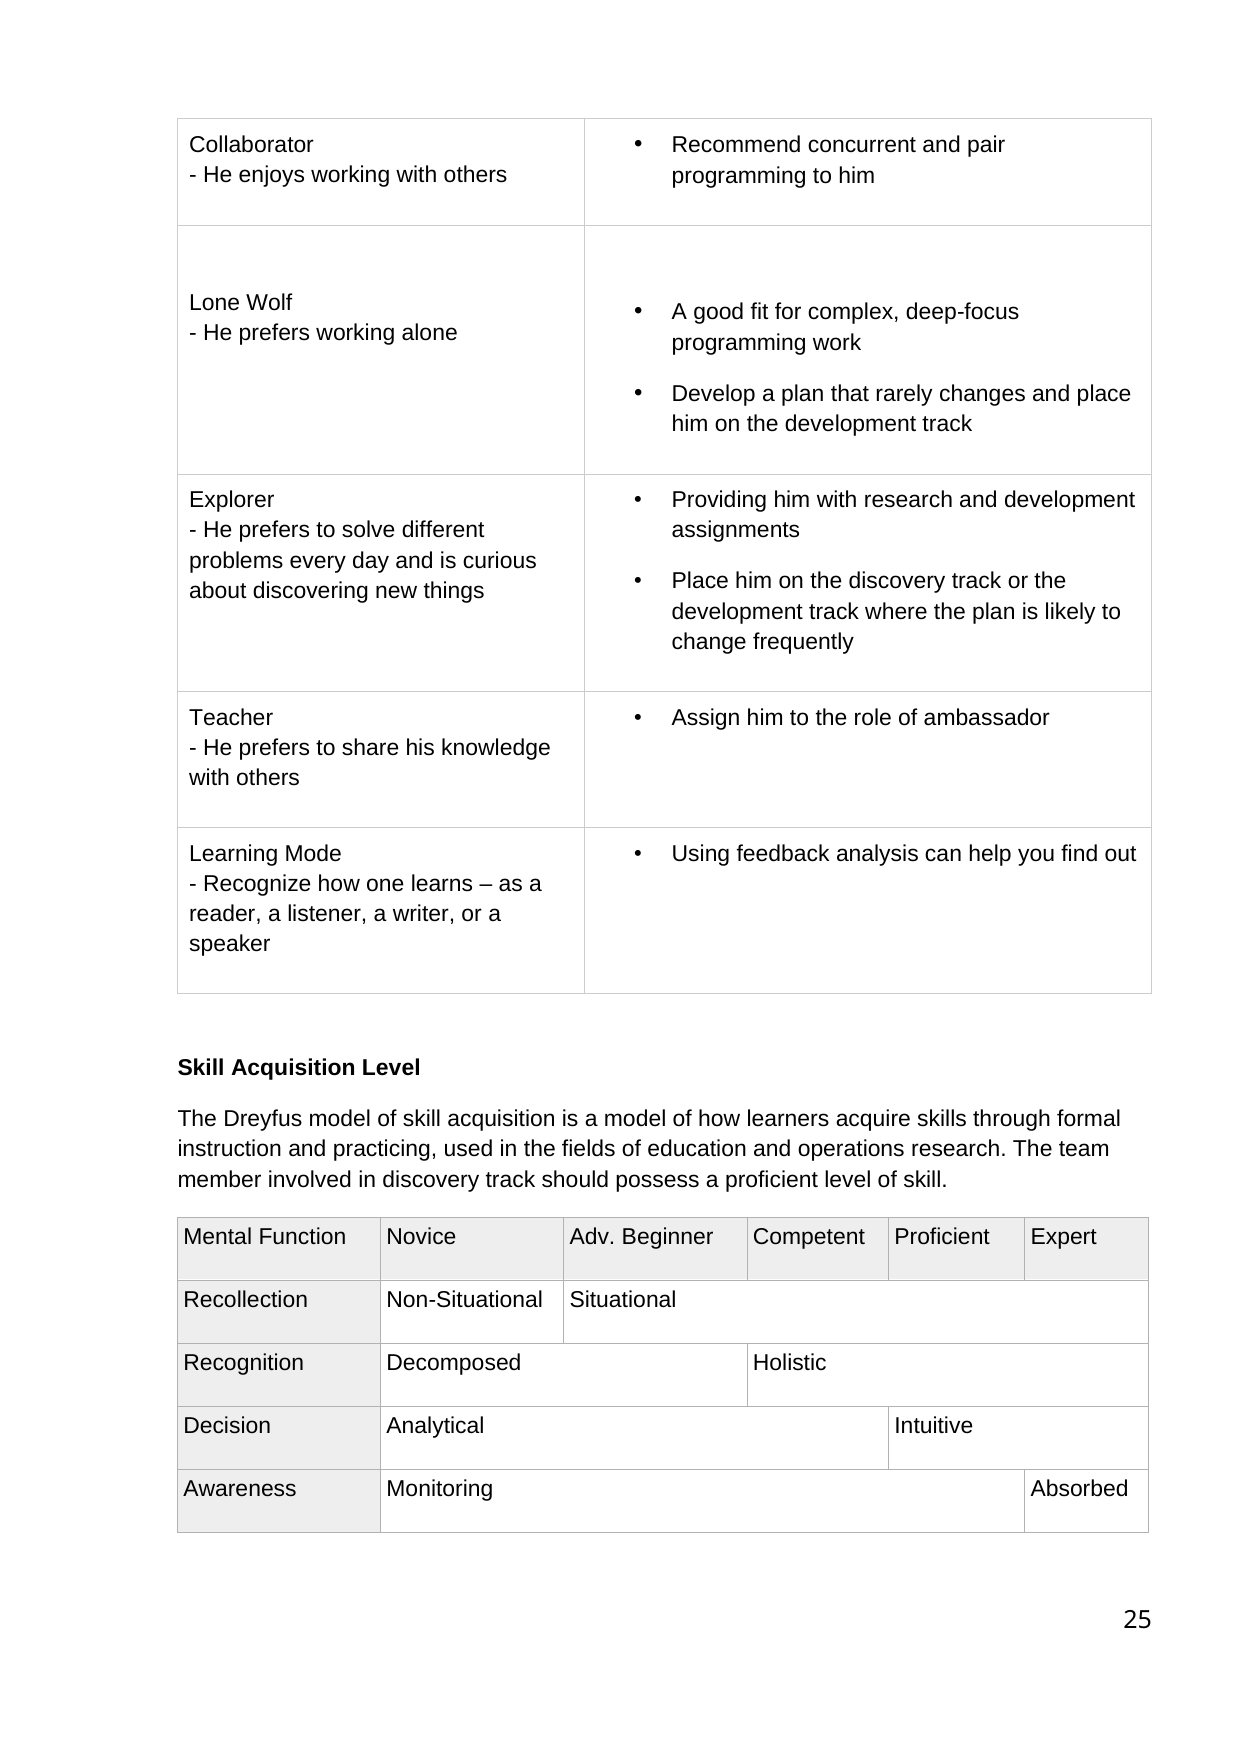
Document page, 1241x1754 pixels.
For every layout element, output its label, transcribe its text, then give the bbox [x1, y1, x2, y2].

table_cell Analytical [381, 1407, 888, 1469]
table_cell Assign him to the role of ambassador [585, 692, 1151, 827]
table_cell Monitoring [381, 1470, 1024, 1532]
table_cell Explorer - He prefers to solve different problems every day and is curious about discovering new things [178, 475, 584, 691]
table_cell Teacher - He prefers to share his knowledge with others [178, 692, 584, 827]
text The Dreyfus model of skill acquisition is a model of how learners acquire skills through formal instruction and practicing, used in the fields of education and operations research. The team member involved in discovery track should possess a proficient level of skill. [177, 1105, 1152, 1192]
table_header Expert [1025, 1218, 1148, 1279]
table_cell Absorbed [1025, 1470, 1148, 1532]
table_cell A good fit for complex, deep-focus programming work Develop a plan that rarely changes and place him on the development track [585, 226, 1151, 473]
table_cell Situational [564, 1281, 1148, 1343]
table_cell Recognition [178, 1344, 380, 1406]
table_header Novice [381, 1218, 563, 1279]
table_cell Decision [178, 1407, 380, 1469]
table_cell Using feedback analysis can help you find out [585, 828, 1151, 993]
text Skill Acquisition Level [177, 1054, 1152, 1080]
table_cell Recommend concurrent and pair programming to him [585, 119, 1151, 225]
table_header Adv. Beginner [564, 1218, 747, 1279]
table_cell Learning Mode - Recognize how one learns – as a reader, a listener, a writer, or a speaker [178, 828, 584, 993]
table_cell Recollection [178, 1281, 380, 1343]
table_cell Non-Situational [381, 1281, 563, 1343]
table_cell Intuitive [889, 1407, 1148, 1469]
table_cell Awareness [178, 1470, 380, 1532]
table_cell Lone Wolf - He prefers working alone [178, 226, 584, 473]
table_cell Holistic [748, 1344, 1148, 1406]
table_header Proficient [889, 1218, 1024, 1279]
table_header Competent [748, 1218, 888, 1279]
table_cell Providing him with research and development assignments Place him on the discovery track or the development track where the plan is likely to change frequently [585, 475, 1151, 691]
table_header Mental Function [178, 1218, 380, 1279]
table_cell Collaborator - He enjoys working with others [178, 119, 584, 225]
table_cell Decomposed [381, 1344, 747, 1406]
